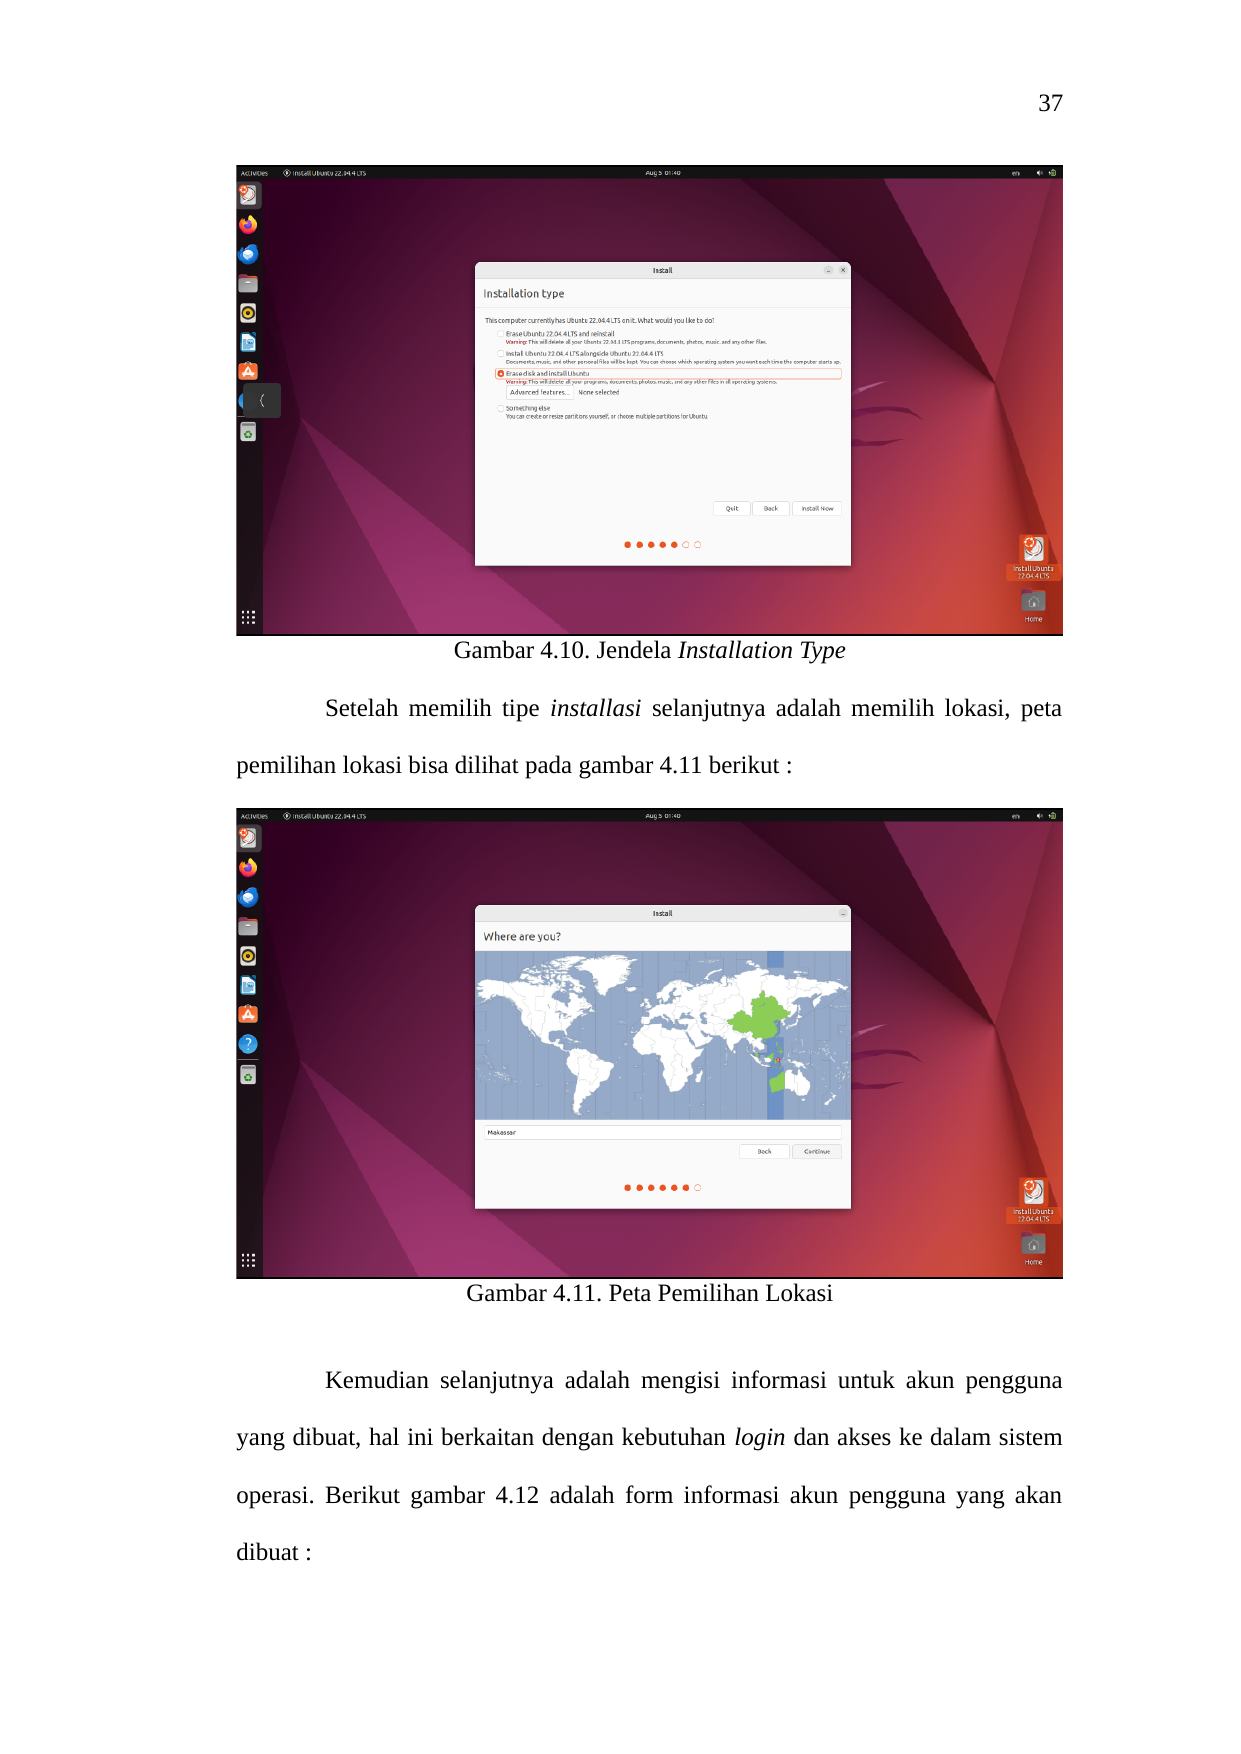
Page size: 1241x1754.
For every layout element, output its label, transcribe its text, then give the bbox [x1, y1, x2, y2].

picture [236, 165, 1063, 636]
text Gambar 4.10. Jendela installation type [236, 636, 1063, 664]
text Gambar 4.11. Peta pemilihan lokasi [236, 1279, 1063, 1307]
text Setelah memilih tipe installasi selanjutnya adalah memilih lokasi, peta pemilihan lokasi bisa dilihat pada gambar 4.11 berikut : [236, 664, 1063, 779]
text Kemudian selanjutnya adalah mengisi informasi untuk akun pengguna yang dibuat, hal ini berkaitan dengan kebutuhan login dan akses ke dalam sistem operasi. Berikut gambar 4.12 adalah form informasi akun pengguna yang akan dibuat : [236, 1307, 1063, 1566]
picture [236, 808, 1063, 1279]
